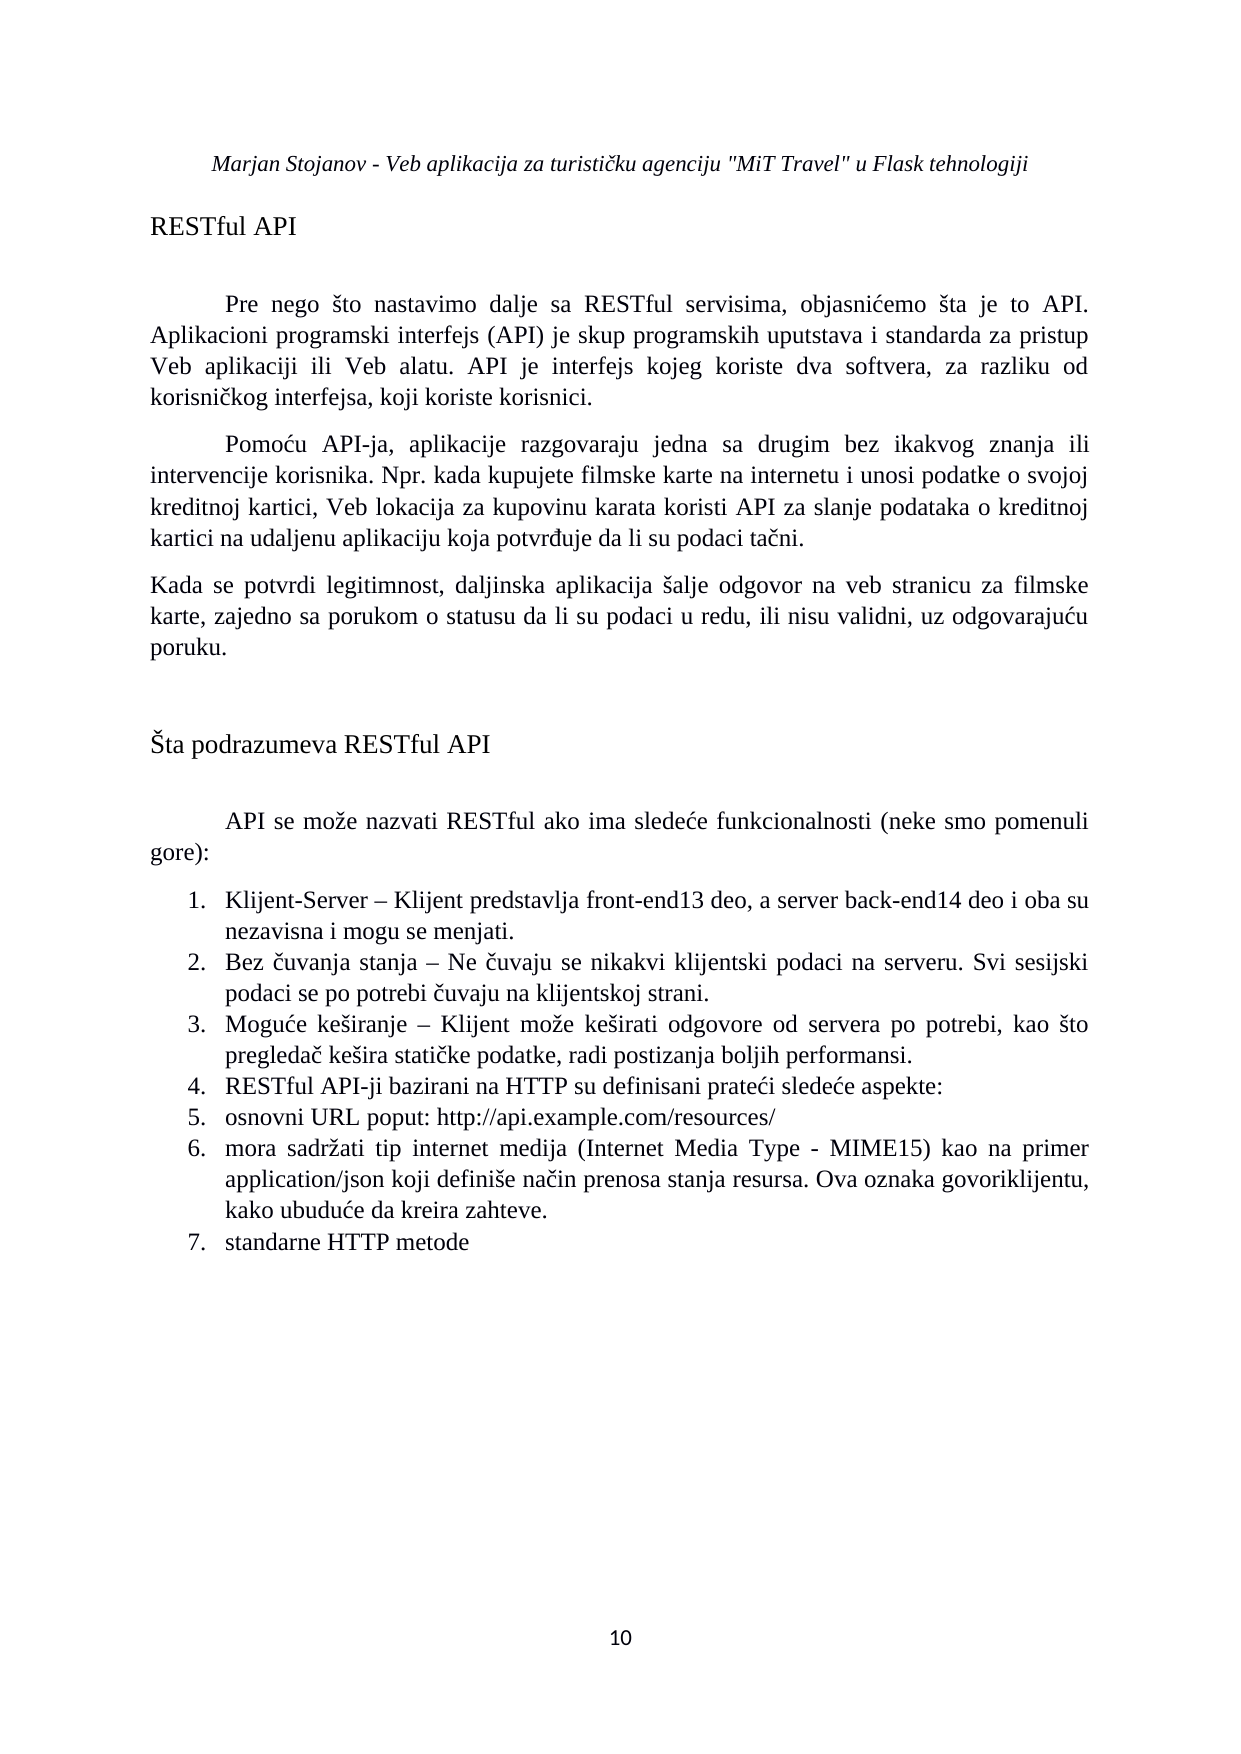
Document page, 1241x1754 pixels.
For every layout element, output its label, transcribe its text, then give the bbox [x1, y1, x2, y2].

list Bez čuvanja stanja – Ne čuvaju se nikakvi klijentski podaci na serveru. Svi sesijski podaci se po potrebi čuvaju na klijentskoj strani. [187, 947, 1090, 1007]
list Moguće keširanje – Klijent može keširati odgovore od servera po potrebi, kao što pregledač kešira statičke podatke, radi postizanja boljih performansi. [187, 1009, 1090, 1069]
text Kada se potvrdi legitimnost, daljinska aplikacija šalje odgovor na veb stranicu za filmske karte, zajedno sa porukom o statusu da li su podaci u redu, ili nisu validni, uz odgovarajuću poruku. [150, 570, 1090, 661]
list RESTful API-ji bazirani na HTTP su definisani prateći sledeće aspekte: [187, 1071, 1090, 1100]
text API se može nazvati RESTful ako ima sledeće funkcionalnosti (neke smo pomenuli gore): [150, 806, 1090, 866]
list standarne HTTP metode [187, 1227, 1090, 1255]
text Pre nego što nastavimo dalje sa RESTful servisima, objasnićemo šta je to API. Aplikacioni programski interfejs (API) je skup programskih uputstava i standarda za pristup Veb aplikaciji ili Veb alatu. API je interfejs kojeg koriste dva softvera, za razliku od korisničkog interfejsa, koji koriste korisnici. [150, 289, 1090, 411]
subtitle Šta podrazumeva RESTful API [150, 728, 1090, 759]
text Pomoću API-ja, aplikacije razgovaraju jedna sa drugim bez ikakvog znanja ili intervencije korisnika. Npr. kada kupujete filmske karte na internetu i unosi podatke o svojoj kreditnoj kartici, Veb lokacija za kupovinu karata koristi API za slanje podataka o kreditnoj kartici na udaljenu aplikaciju koja potvrđuje da li su podaci tačni. [150, 429, 1090, 551]
list osnovni URL poput: http://api.example.com/resources/ [187, 1102, 1090, 1131]
list mora sadržati tip internet medija (Internet Media Type - MIME15) kao na primer application/json koji definiše način prenosa stanja resursa. Ova oznaka govoriklijentu, kako ubuduće da kreira zahteve. [187, 1133, 1090, 1224]
subtitle RESTful API [150, 210, 1090, 241]
list Klijent-Server – Klijent predstavlja front-end13 deo, a server back-end14 deo i oba su nezavisna i mogu se menjati. [187, 885, 1090, 945]
